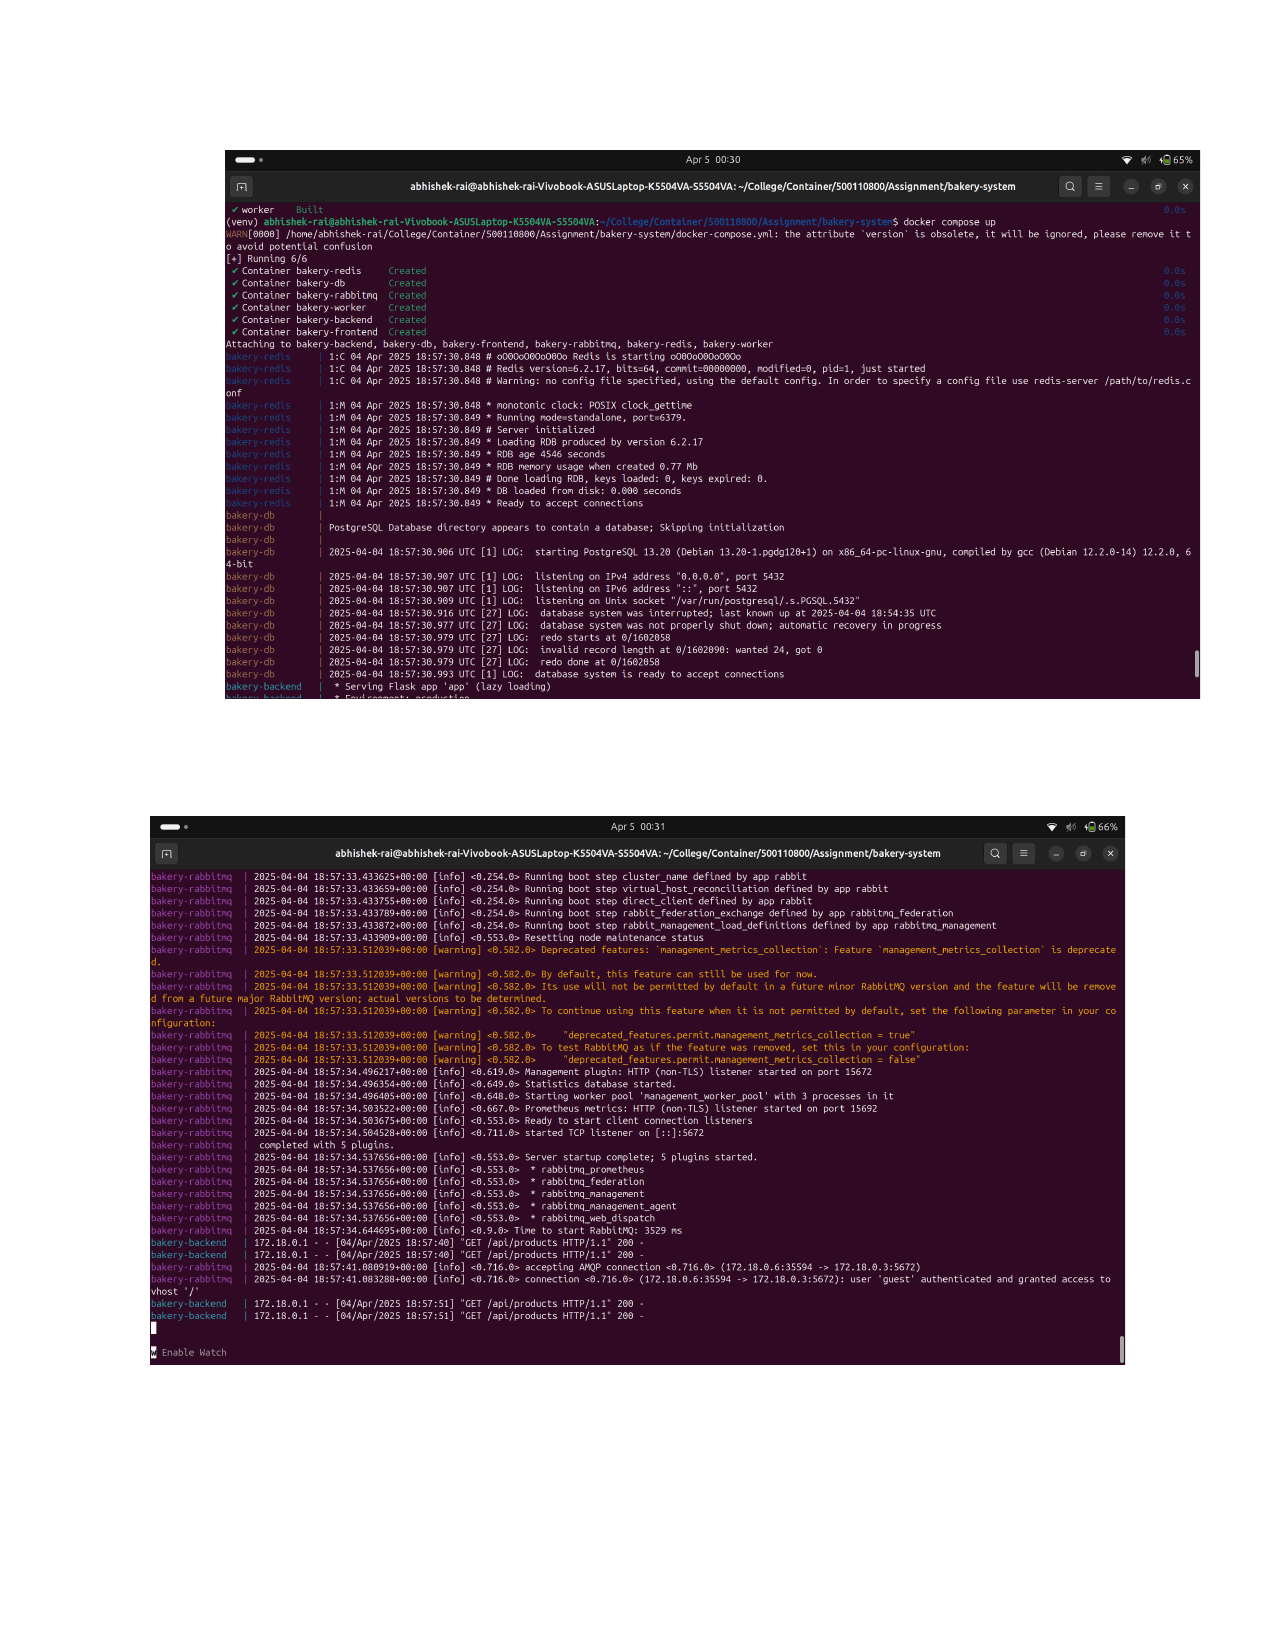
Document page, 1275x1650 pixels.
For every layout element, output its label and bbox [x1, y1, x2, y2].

picture [225, 150, 1200, 699]
picture [150, 816, 1125, 1365]
